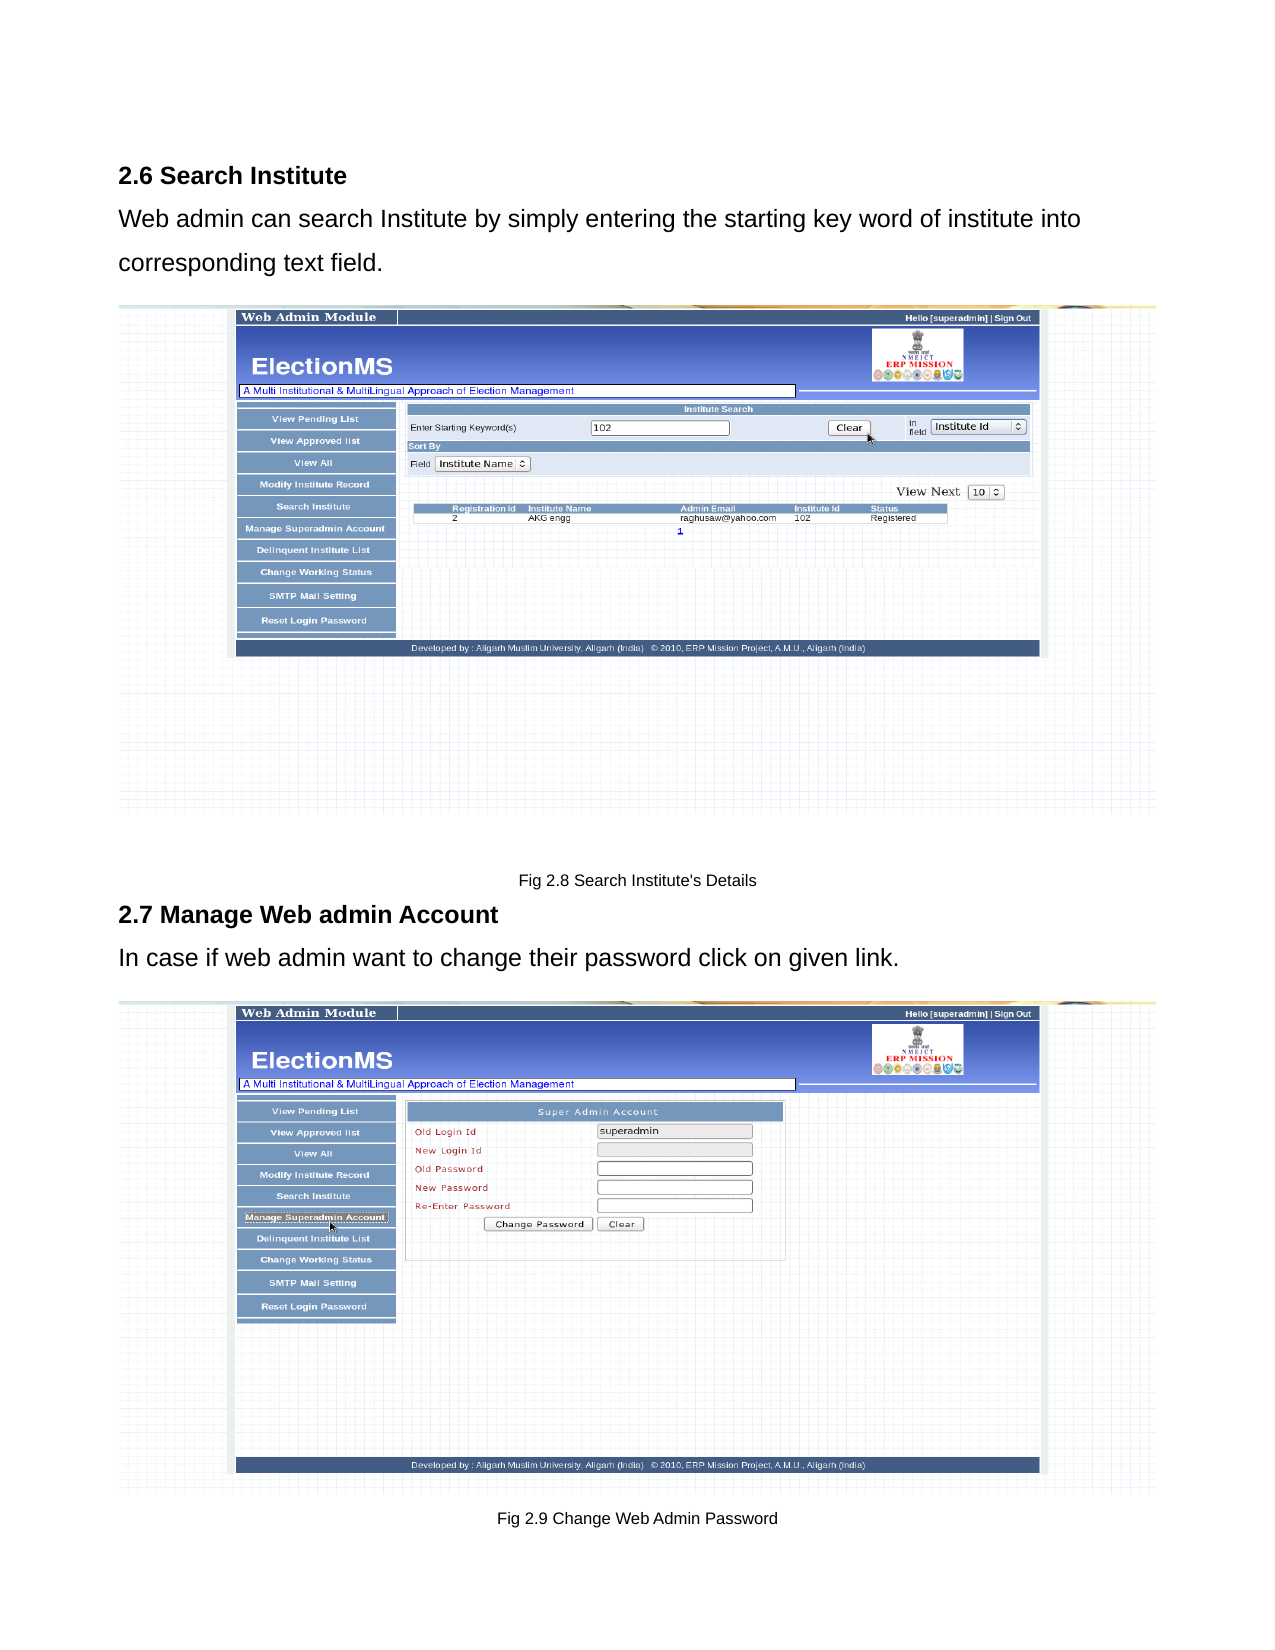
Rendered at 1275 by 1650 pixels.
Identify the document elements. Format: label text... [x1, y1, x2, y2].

text Fig 2.9 Change Web Admin Password [118, 1508, 1157, 1528]
text 2.6 Search Institute [118, 161, 1157, 190]
text In case if web admin want to change their password click on given link. [118, 943, 1157, 972]
text Web admin can search Institute by simply entering the starting key word of institute into corresponding text field. [118, 204, 1157, 276]
text Fig 2.8 Search Institute's Details [118, 871, 1157, 890]
picture [118, 305, 1157, 814]
text 2.7 Manage Web admin Account [118, 900, 1157, 929]
picture [118, 1001, 1157, 1494]
